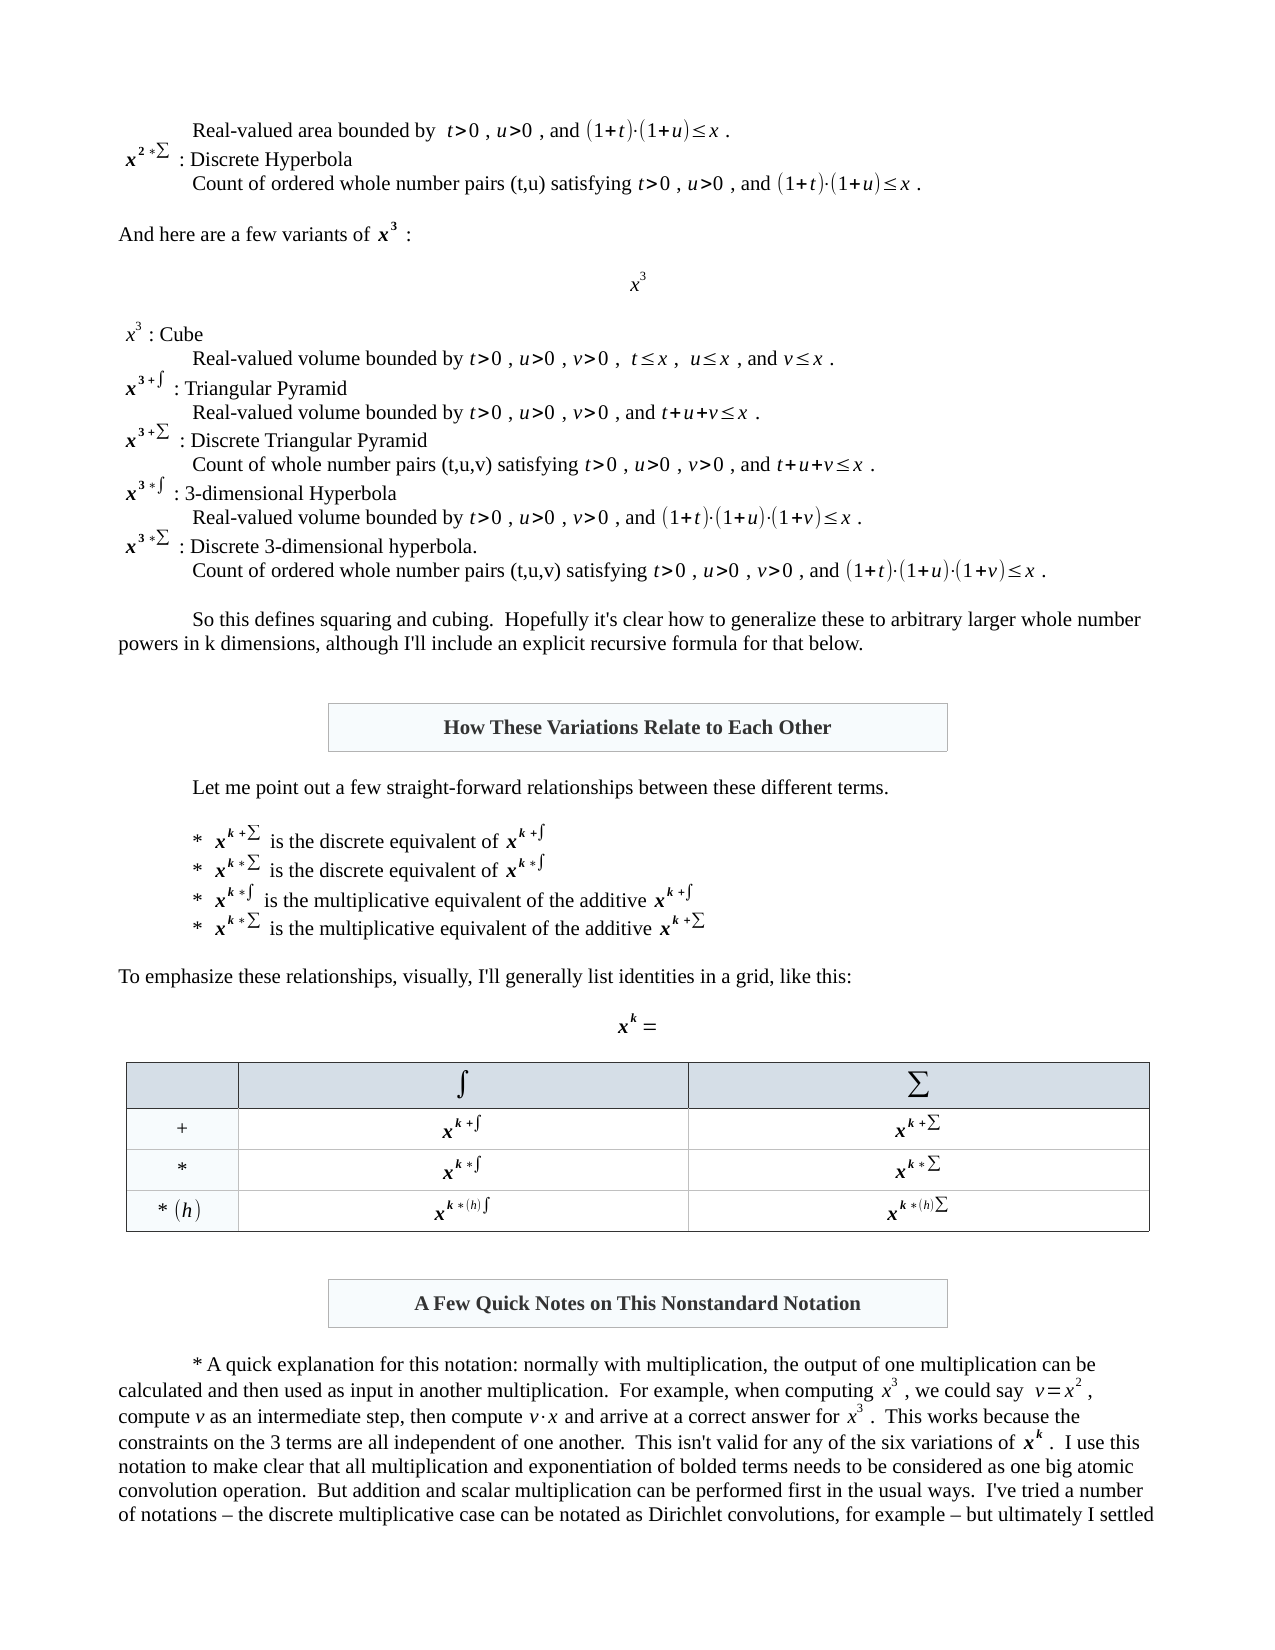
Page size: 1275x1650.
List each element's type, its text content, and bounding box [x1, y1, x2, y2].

text * A quick explanation for this notation: normally with multiplication, the output of one multiplication can be calculated and then used as input in another multiplication. For example, when computing, we could say , compute v as an intermediate step, then computeand arrive at a correct answer for. This works because the constraints on the 3 terms are all independent of one another. This isn't valid for any of the six variations of. I use this notation to make clear that all multiplication and exponentiation of bolded terms needs to be considered as one big atomic convolution operation. But addition and scalar multiplication can be performed first in the usual ways. I've tried a number of notations – the discrete multiplicative case can be notated as Dirichlet convolutions, for example – but ultimately I settled [118, 1351, 1157, 1526]
table_cell + [127, 1109, 238, 1149]
text And here are a few variants of: [118, 219, 1157, 246]
text : Discrete Triangular Pyramid [118, 424, 1157, 452]
table_cell [239, 1109, 688, 1149]
text Count of ordered whole number pairs (t,u) satisfying,, and. [118, 171, 1157, 195]
table_header [127, 1063, 238, 1108]
text * is the multiplicative equivalent of the additive [118, 882, 1157, 912]
text * is the discrete equivalent of [118, 823, 1157, 853]
text To emphasize these relationships, visually, I'll generally list identities in a grid, like this: [118, 964, 1157, 988]
text Real-valued volume bounded by,,, and. [118, 399, 1157, 424]
table_cell [689, 1191, 1149, 1231]
table_cell [239, 1150, 688, 1190]
table_cell * [127, 1191, 238, 1231]
text : Discrete 3-dimensional hyperbola. [118, 530, 1157, 558]
text * is the multiplicative equivalent of the additive [118, 912, 1157, 940]
text So this defines squaring and cubing. Hopefully it's clear how to generalize these to arbitrary larger whole number powers in k dimensions, although I'll include an explicit recursive formula for that below. [118, 607, 1157, 655]
table_header [239, 1063, 688, 1108]
table_cell [689, 1150, 1149, 1190]
text Count of ordered whole number pairs (t,u,v) satisfying,,, and. [118, 558, 1157, 582]
text A Few Quick Notes on This Nonstandard Notation [329, 1280, 947, 1327]
table_cell [239, 1191, 688, 1231]
text Real-valued volume bounded by,,, , , and. [118, 346, 1157, 370]
table_cell * [127, 1150, 238, 1190]
text : Discrete Hyperbola [118, 143, 1157, 171]
text Real-valued area bounded by ,, and. [118, 118, 1157, 143]
text : Triangular Pyramid [118, 370, 1157, 399]
text How These Variations Relate to Each Other [329, 704, 947, 751]
text Count of whole number pairs (t,u,v) satisfying,,, and. [118, 452, 1157, 476]
table_header [689, 1063, 1149, 1108]
text Real-valued volume bounded by,,, and. [118, 505, 1157, 530]
text Let me point out a few straight-forward relationships between these different terms. [118, 775, 1157, 799]
text * is the discrete equivalent of [118, 853, 1157, 882]
table_cell [689, 1109, 1149, 1149]
text : Cube [118, 320, 1157, 346]
text : 3-dimensional Hyperbola [118, 476, 1157, 505]
